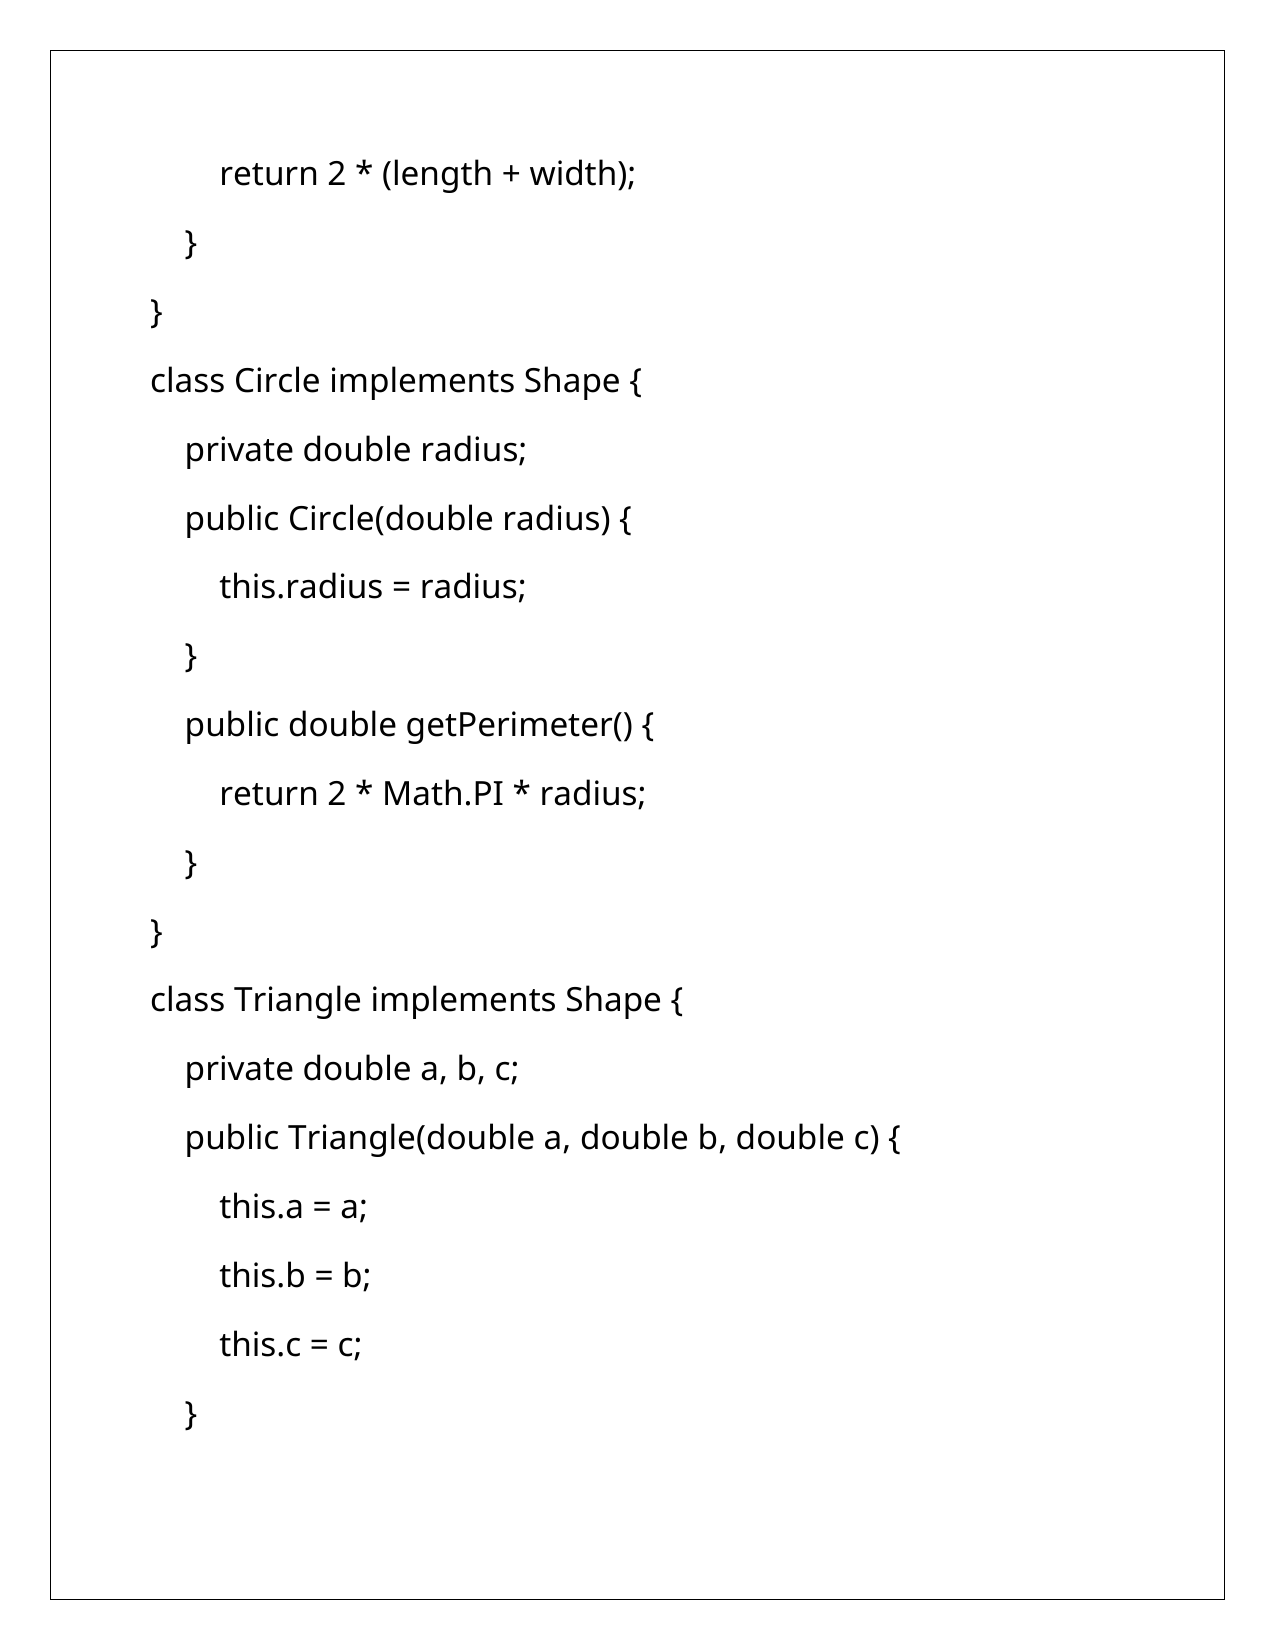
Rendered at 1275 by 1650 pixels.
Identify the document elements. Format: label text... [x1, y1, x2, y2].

text this.c = c; [150, 1321, 1125, 1366]
text this.radius = radius; [150, 563, 1125, 608]
text this.b = b; [150, 1252, 1125, 1297]
text class Circle implements Shape { [150, 357, 1125, 402]
text public double getPerimeter() { [150, 701, 1125, 746]
text } [150, 219, 1125, 264]
text } [150, 288, 1125, 333]
text private double radius; [150, 425, 1125, 471]
text return 2 * (length + width); [150, 150, 1125, 195]
text } [150, 907, 1125, 953]
text return 2 * Math.PI * radius; [150, 770, 1125, 815]
text public Circle(double radius) { [150, 494, 1125, 540]
text private double a, b, c; [150, 1045, 1125, 1091]
text } [150, 632, 1125, 677]
text this.a = a; [150, 1183, 1125, 1228]
text } [150, 1389, 1125, 1435]
text } [150, 838, 1125, 884]
text class Triangle implements Shape { [150, 976, 1125, 1022]
text public Triangle(double a, double b, double c) { [150, 1114, 1125, 1159]
